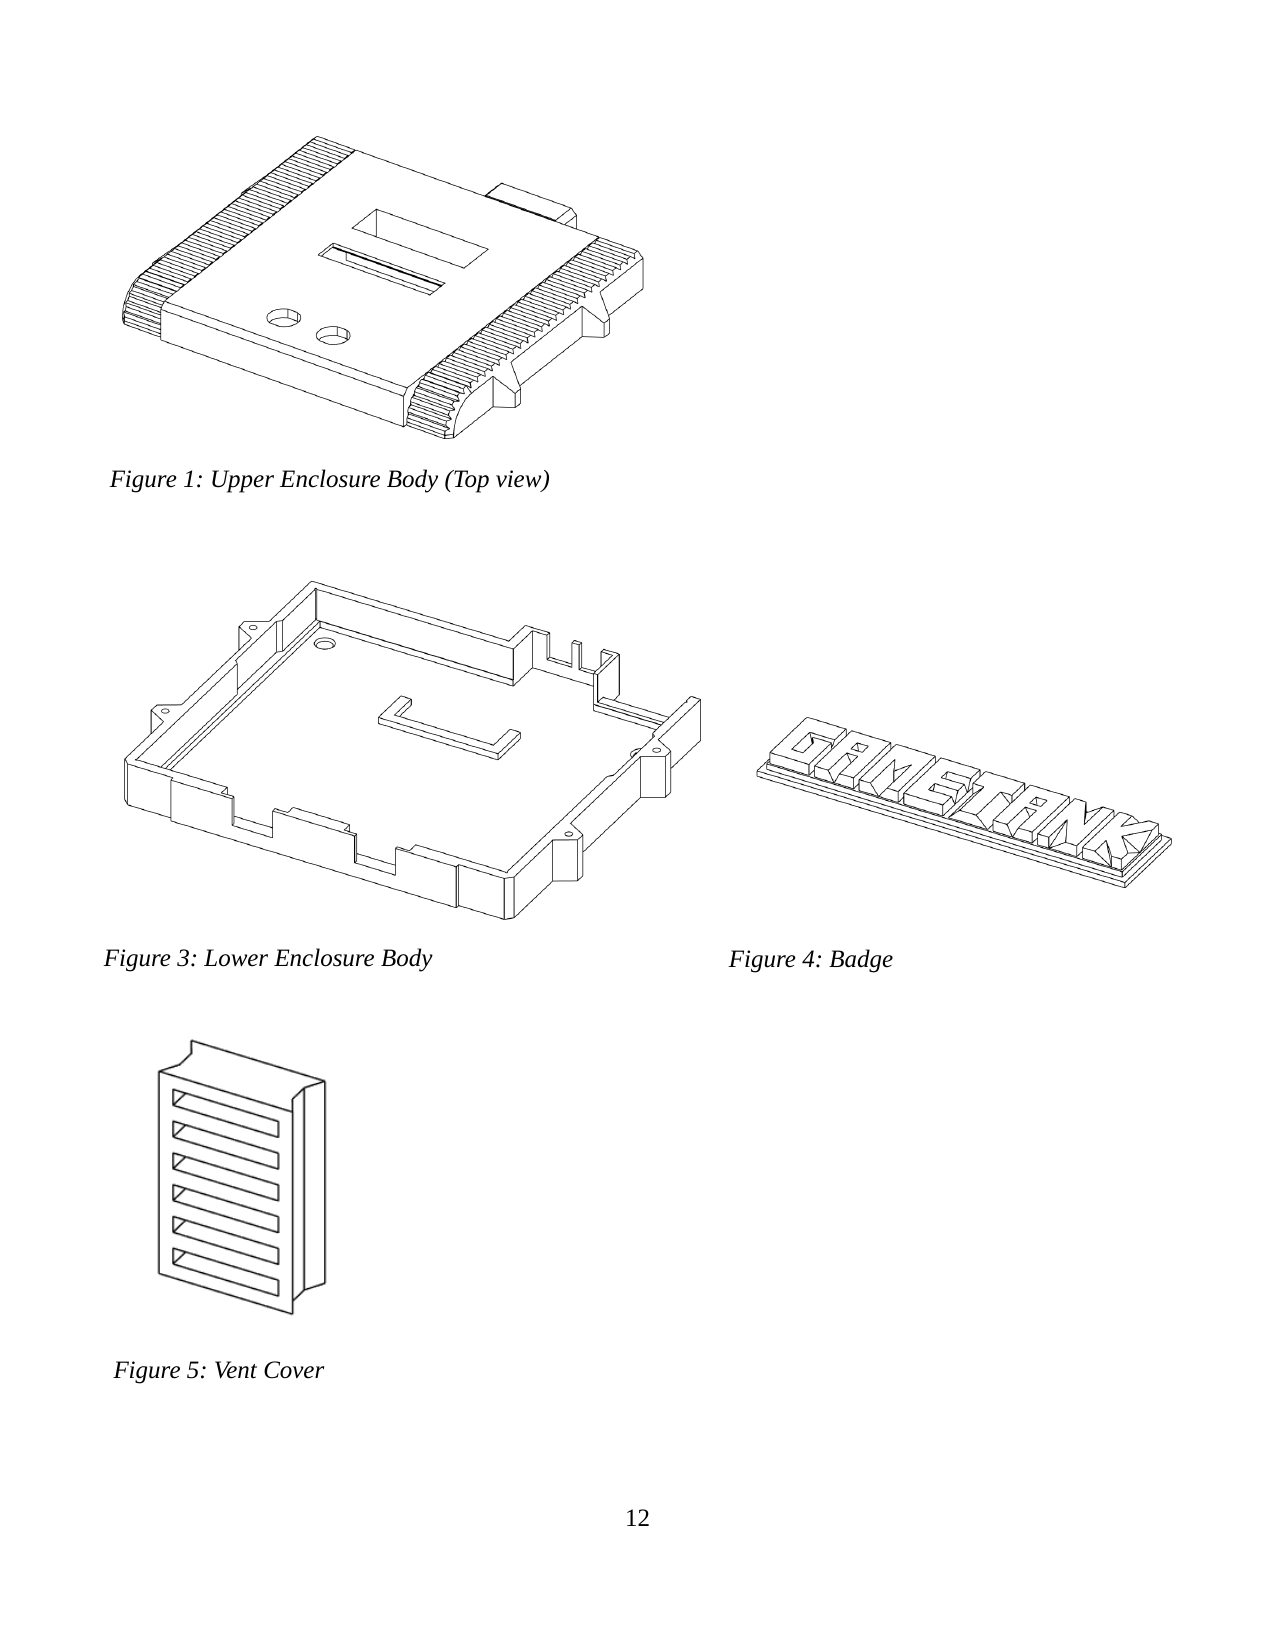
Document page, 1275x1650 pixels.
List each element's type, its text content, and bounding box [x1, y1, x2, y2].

text Figure 1: Upper Enclosure Body (Top view) [109, 134, 678, 492]
picture [103, 554, 712, 931]
picture [113, 1005, 395, 1343]
text Figure 5: Vent Cover [113, 1343, 395, 1383]
text Figure 4: Badge [729, 932, 1209, 973]
picture [98, 108, 668, 458]
picture [728, 673, 1210, 932]
text Figure 3: Lower Enclosure Body [104, 931, 712, 971]
